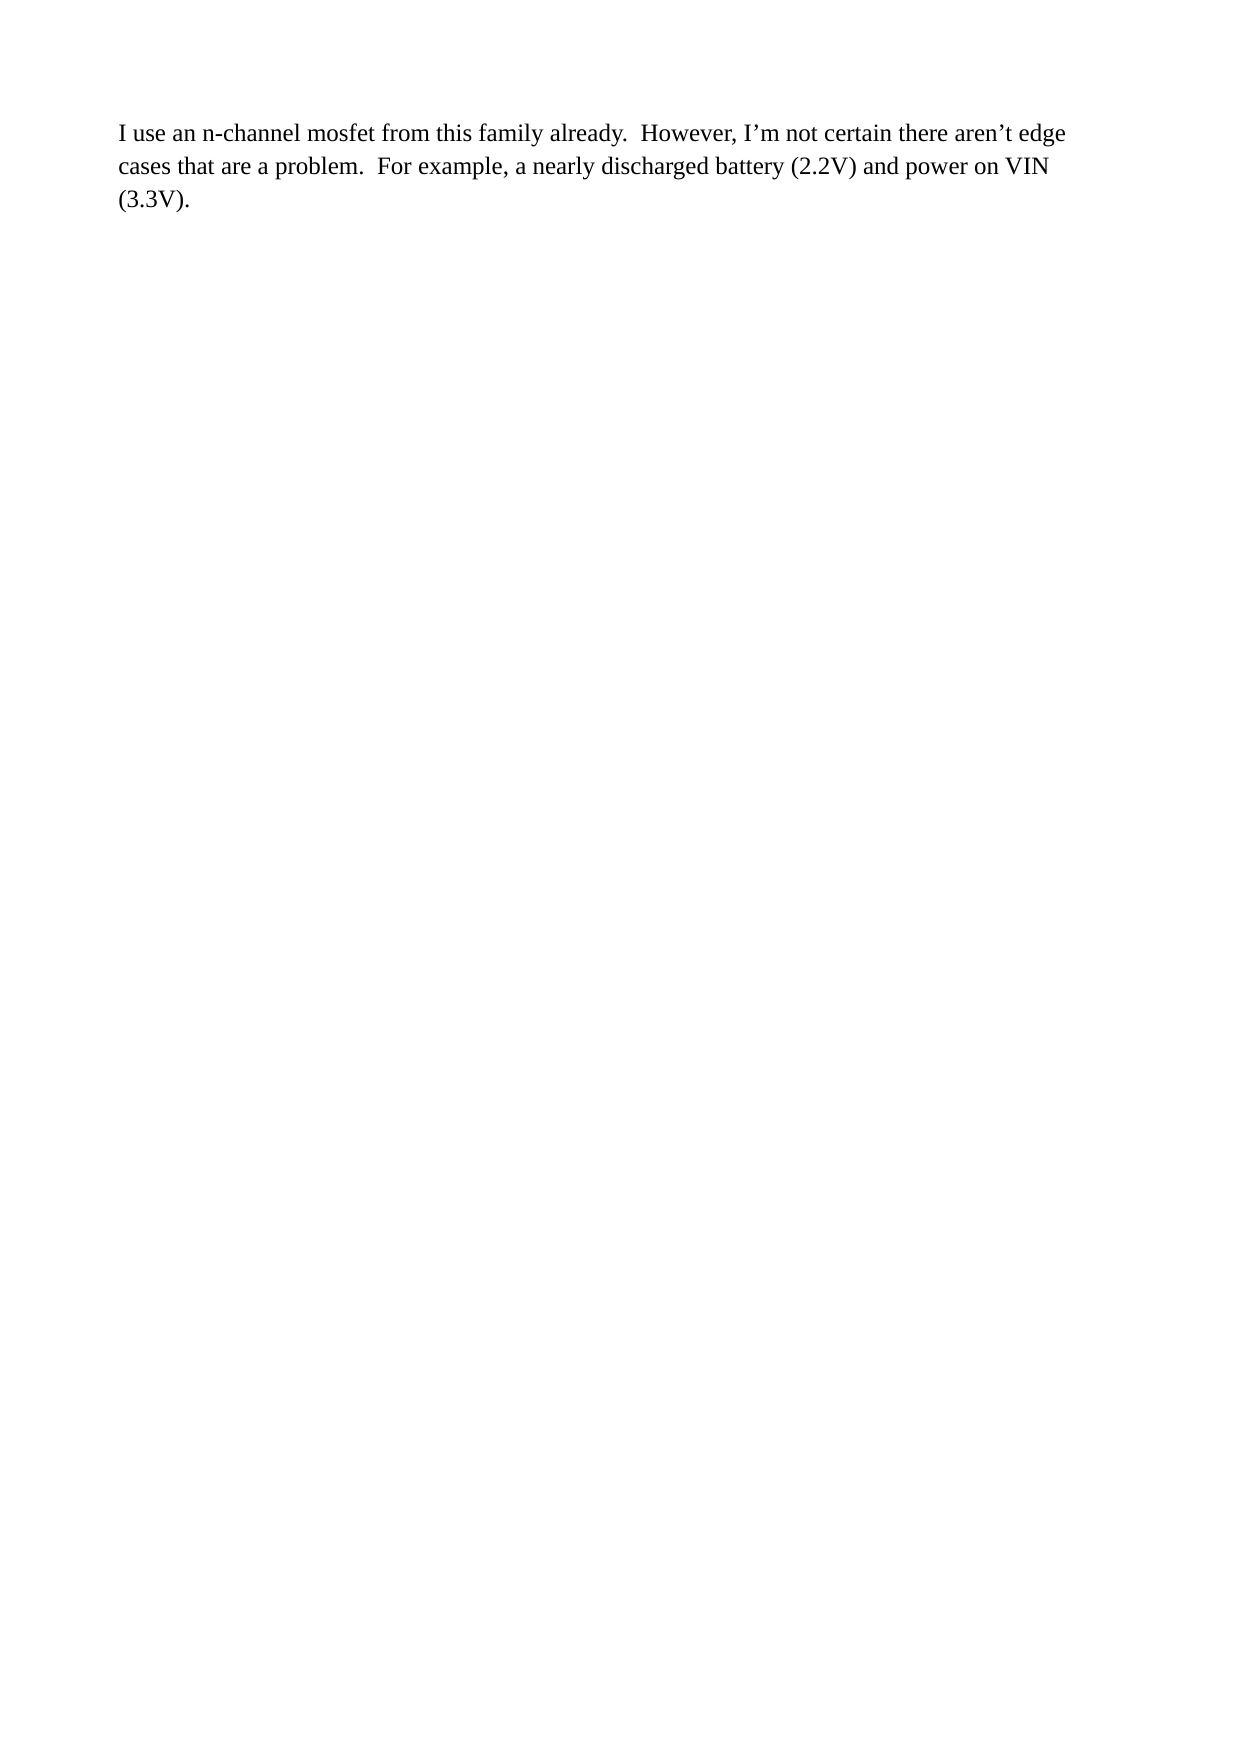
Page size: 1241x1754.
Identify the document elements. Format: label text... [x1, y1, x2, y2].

text I use an n-channel mosfet from this family already. However, I’m not certain there aren’t edge cases that are a problem. For example, a nearly discharged battery (2.2V) and power on VIN (3.3V). [118, 118, 1122, 213]
